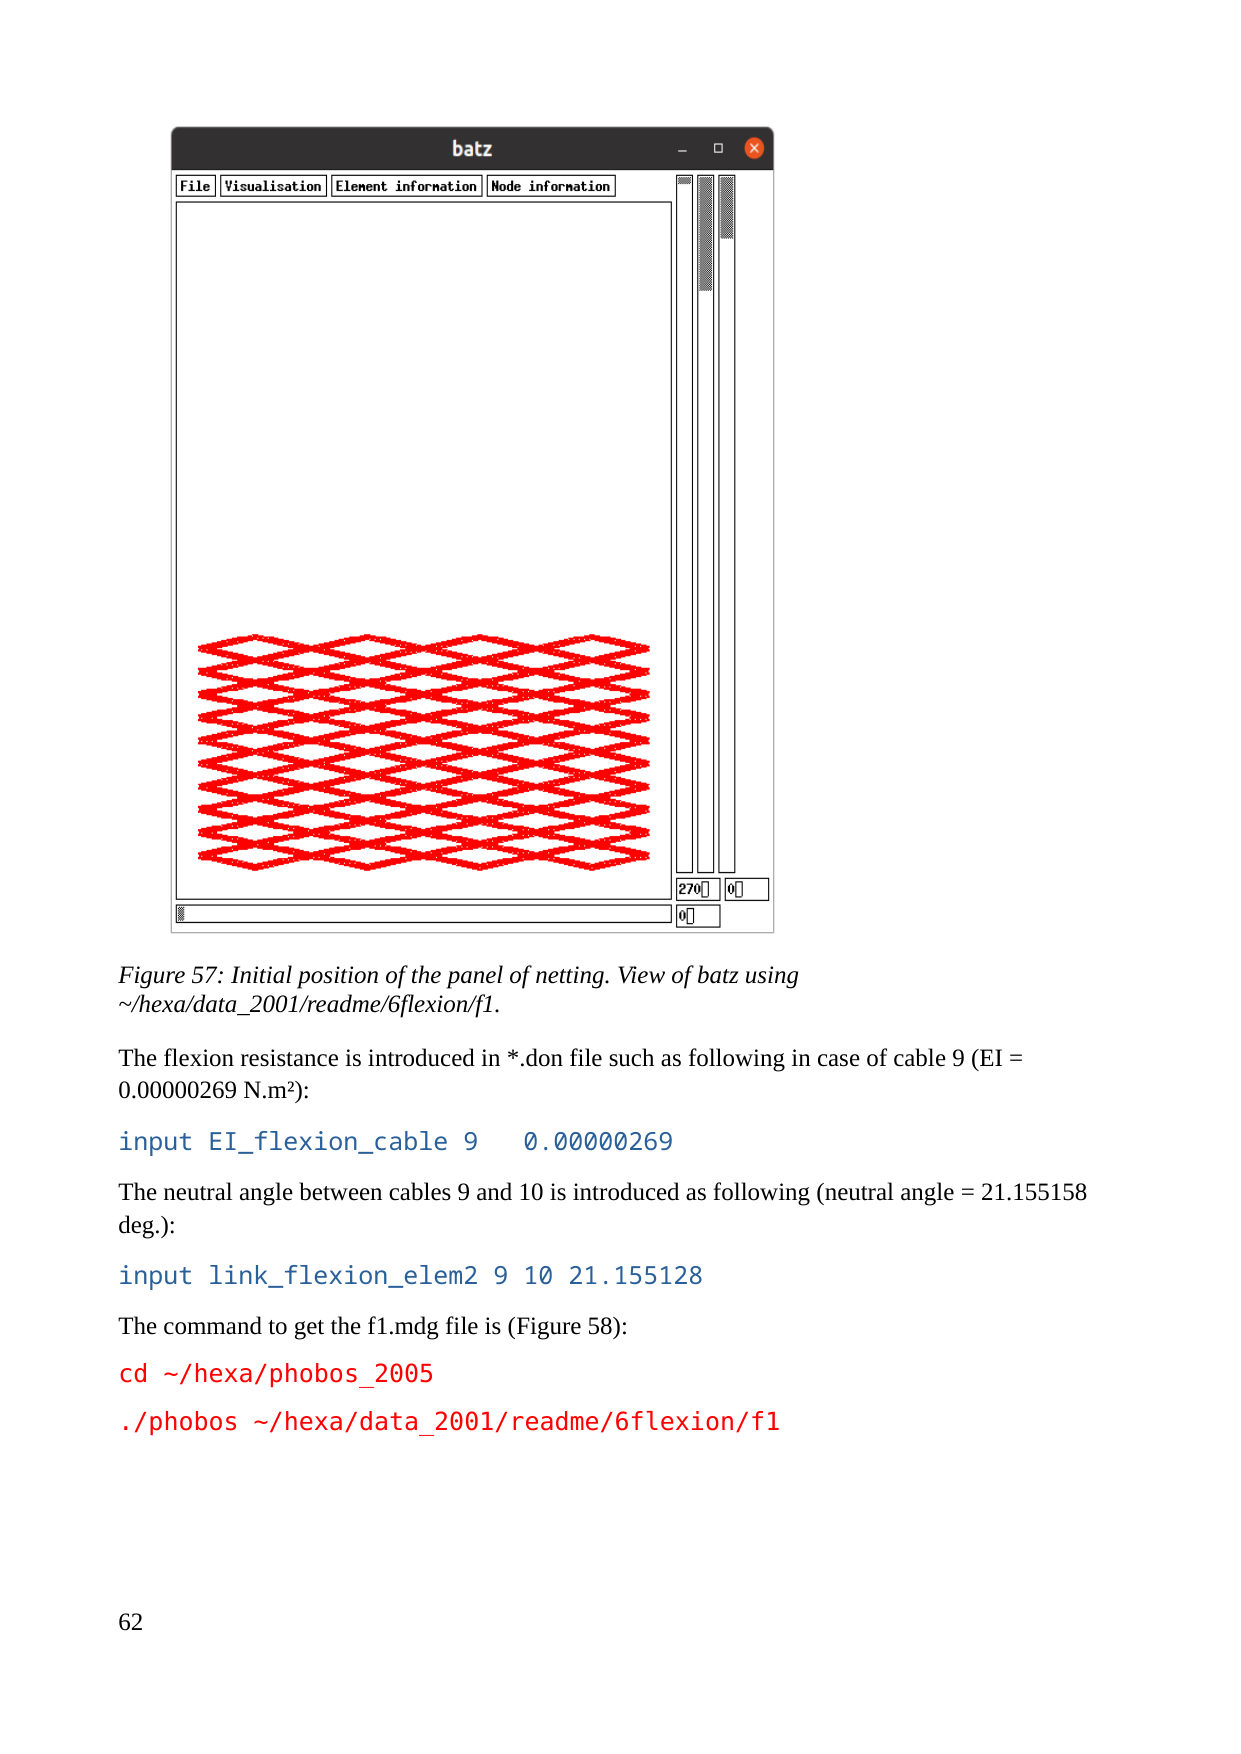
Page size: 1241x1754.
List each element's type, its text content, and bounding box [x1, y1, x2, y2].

text ./phobos ~/hexa/data_2001/readme/6flexion/f1 [118, 1407, 1122, 1436]
text The command to get the f1.mdg file is (Figure 58): [118, 1311, 1122, 1340]
text cd ~/hexa/phobos_2005 [118, 1359, 1122, 1388]
text input EI_flexion_cable 9 0.00000269 [118, 1123, 1122, 1157]
text input link_flexion_elem2 9 10 21.155128 [118, 1258, 1122, 1292]
text The flexion resistance is introduced in *.don file such as following in case of cable 9 (EI = 0.00000269 N.m²): [118, 1043, 1122, 1104]
text Figure 57: Initial position of the panel of netting. View of batz using ~/hexa/data_2001/readme/6flexion/f1. [118, 960, 825, 1018]
picture [161, 118, 784, 944]
text The neutral angle between cables 9 and 10 is introduced as following (neutral angle = 21.155158 deg.): [118, 1177, 1122, 1239]
